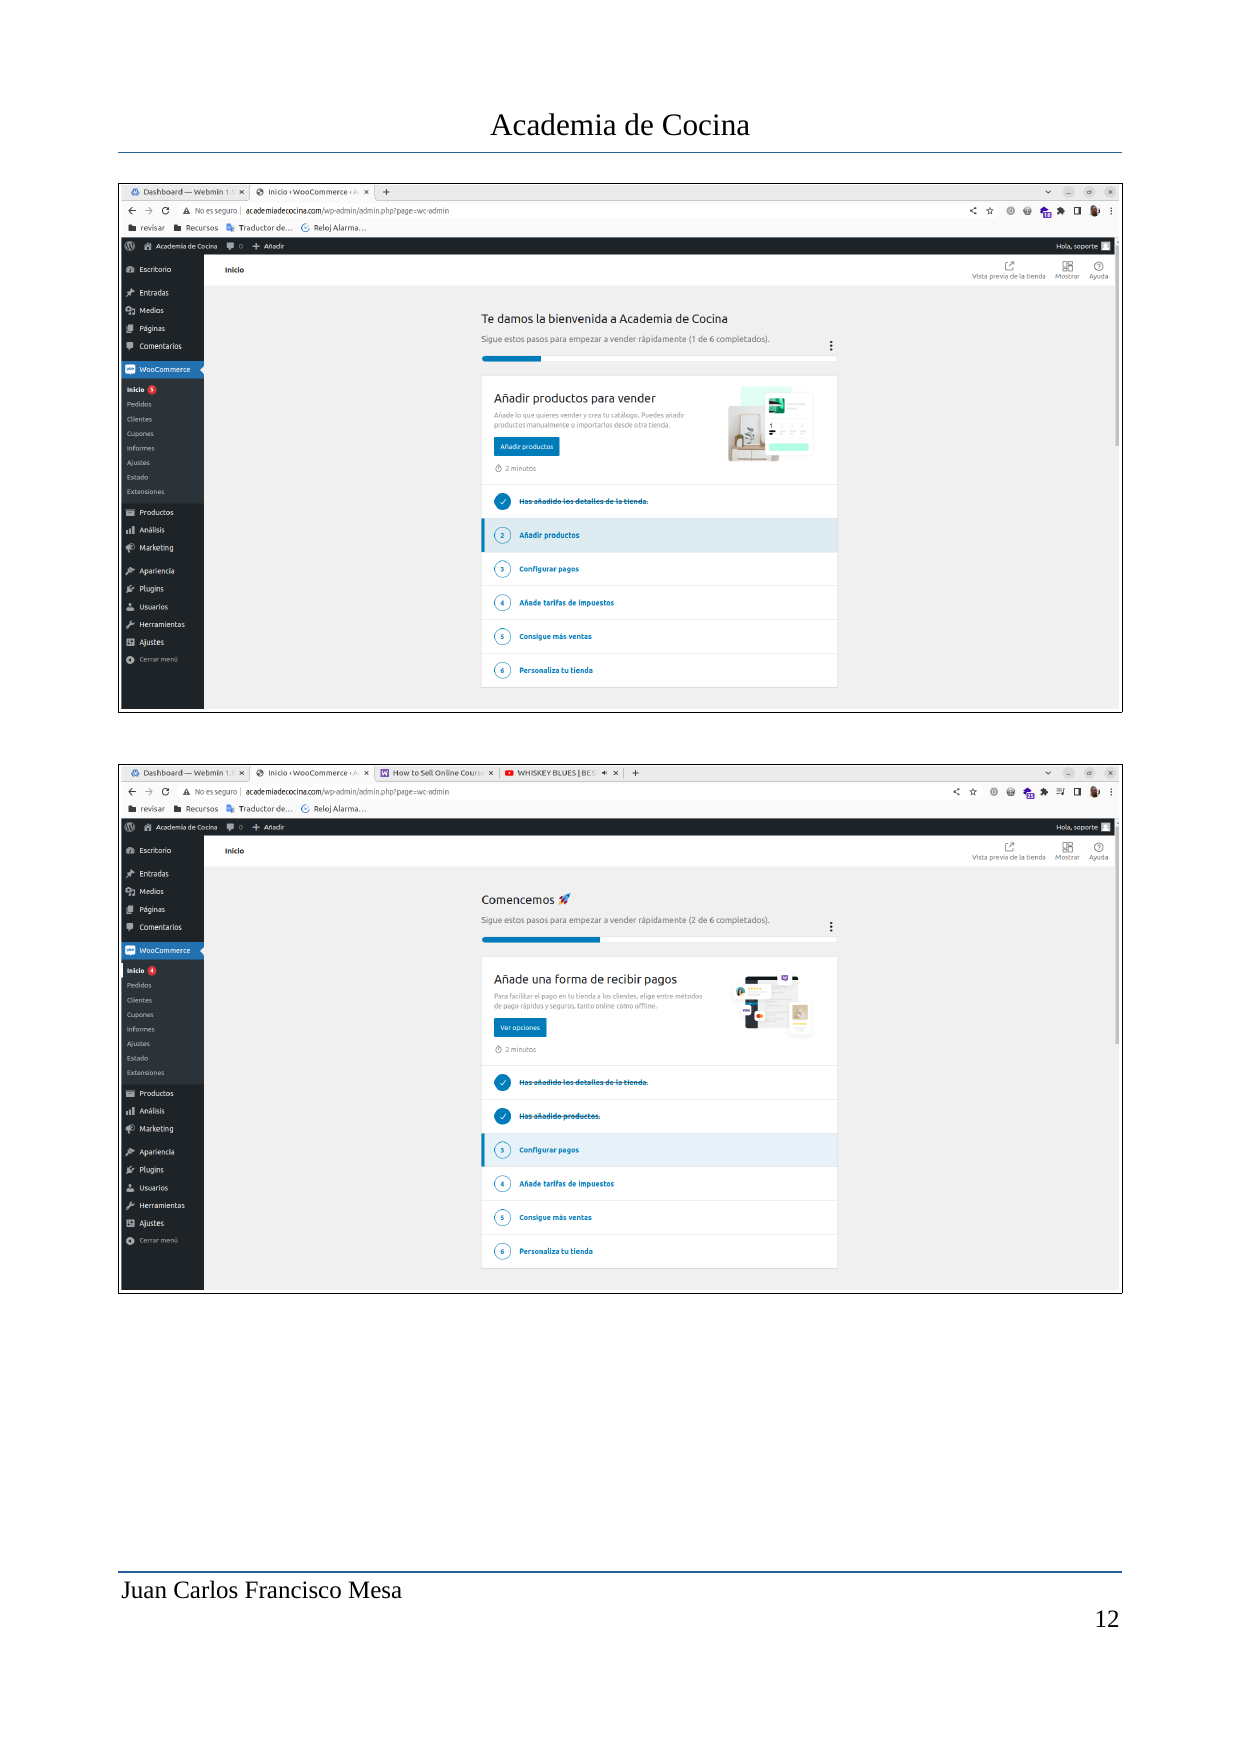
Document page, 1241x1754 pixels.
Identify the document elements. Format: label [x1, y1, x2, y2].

picture [121, 185, 1119, 709]
picture [121, 766, 1119, 1290]
